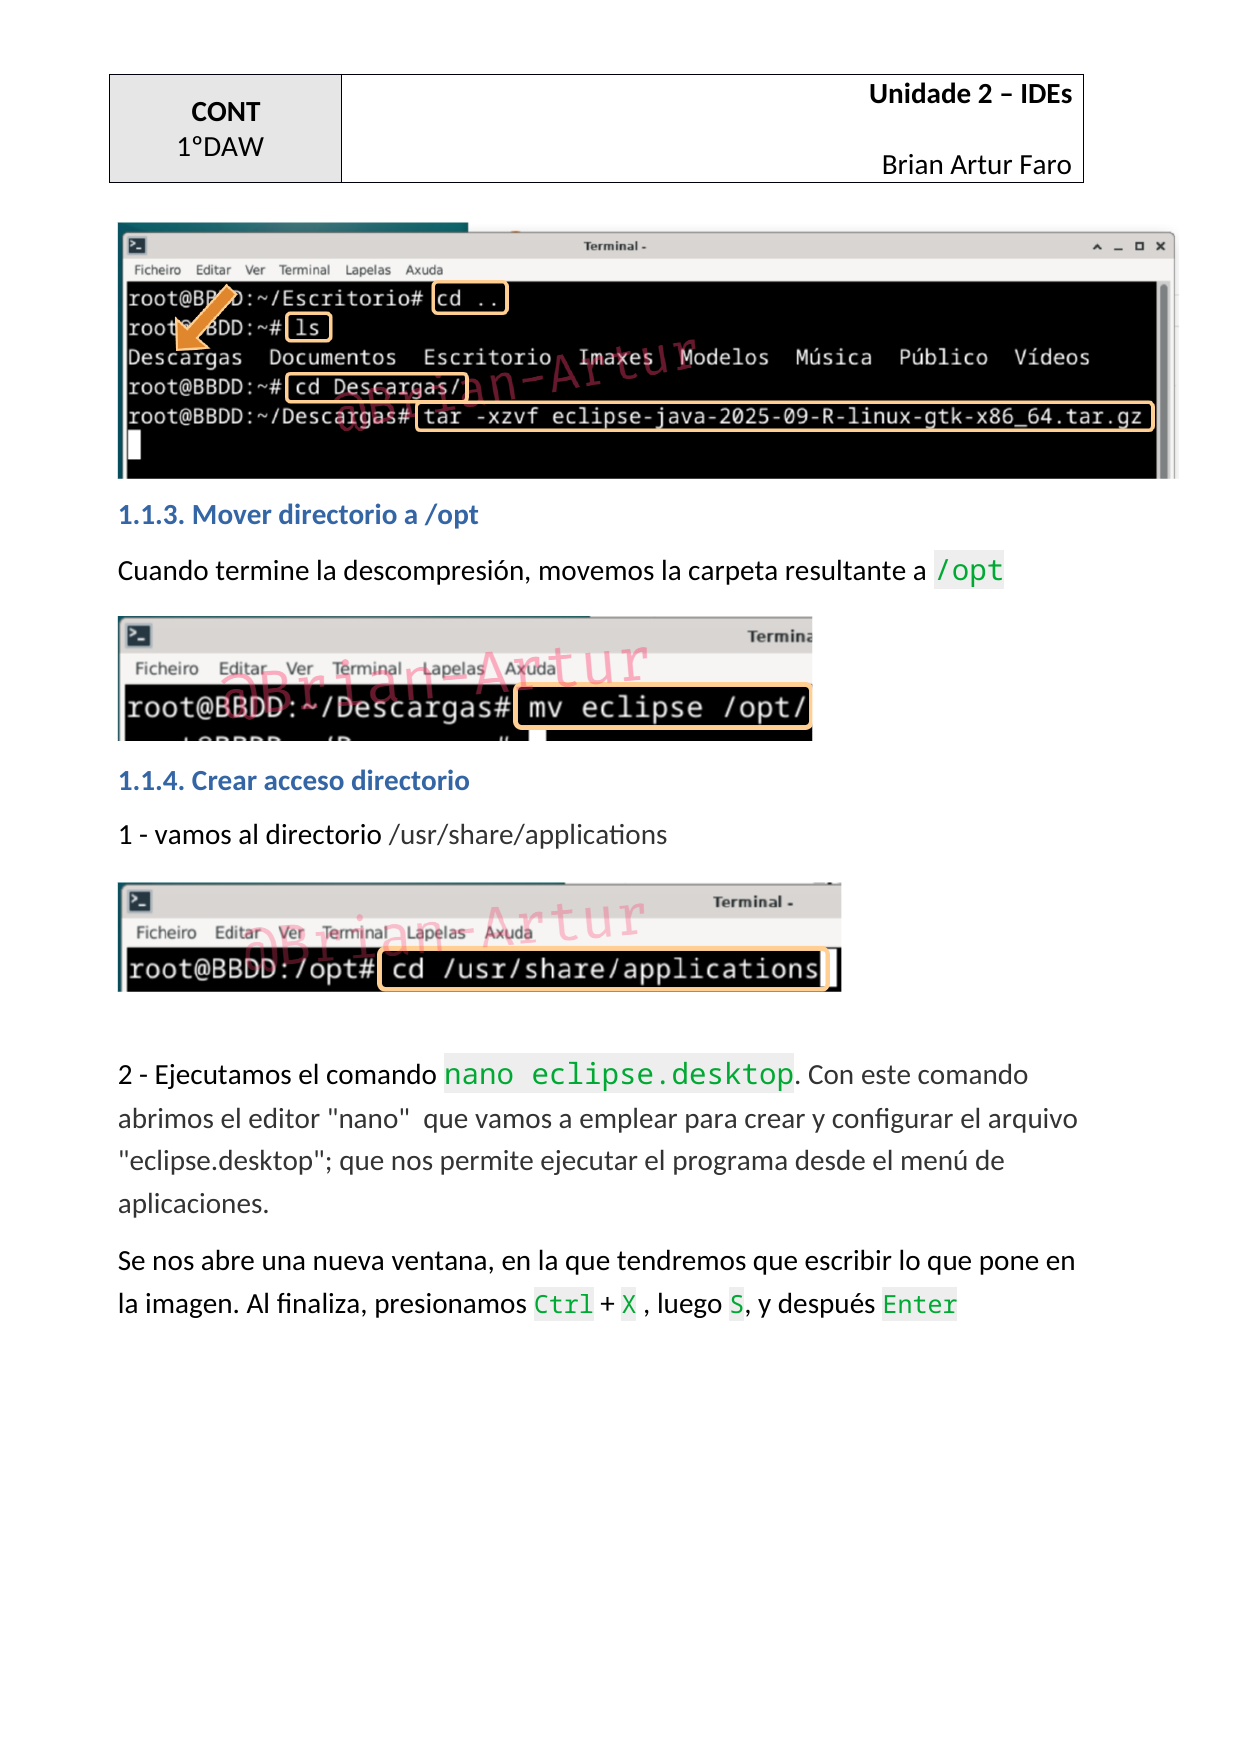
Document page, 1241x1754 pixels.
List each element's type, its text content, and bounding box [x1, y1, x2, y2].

subtitle 1.1.3. Mover directorio a /opt [118, 479, 1092, 532]
picture [117, 616, 813, 741]
picture [117, 873, 842, 992]
picture [117, 222, 1180, 479]
subtitle 1.1.4. Crear acceso directorio [118, 762, 1092, 798]
text 2 - Ejecutamos el comando nano eclipse.desktop. Con este comando abrimos el editor "nano" que vamos a emplear para crear y configurar el arquivo "eclipse.desktop"; que nos permite ejecutar el programa desde el menú de aplicaciones. [118, 1053, 1092, 1221]
text Cuando termine la descompresión, movemos la carpeta resultante a /opt [118, 550, 1092, 589]
text 1 - vamos al directorio /usr/share/applications [118, 816, 1092, 852]
text Se nos abre una nueva ventana, en la que tendremos que escribir lo que pone en la imagen. Al finaliza, presionamos Ctrl + X , luego S, y después Enter [118, 1242, 1092, 1321]
